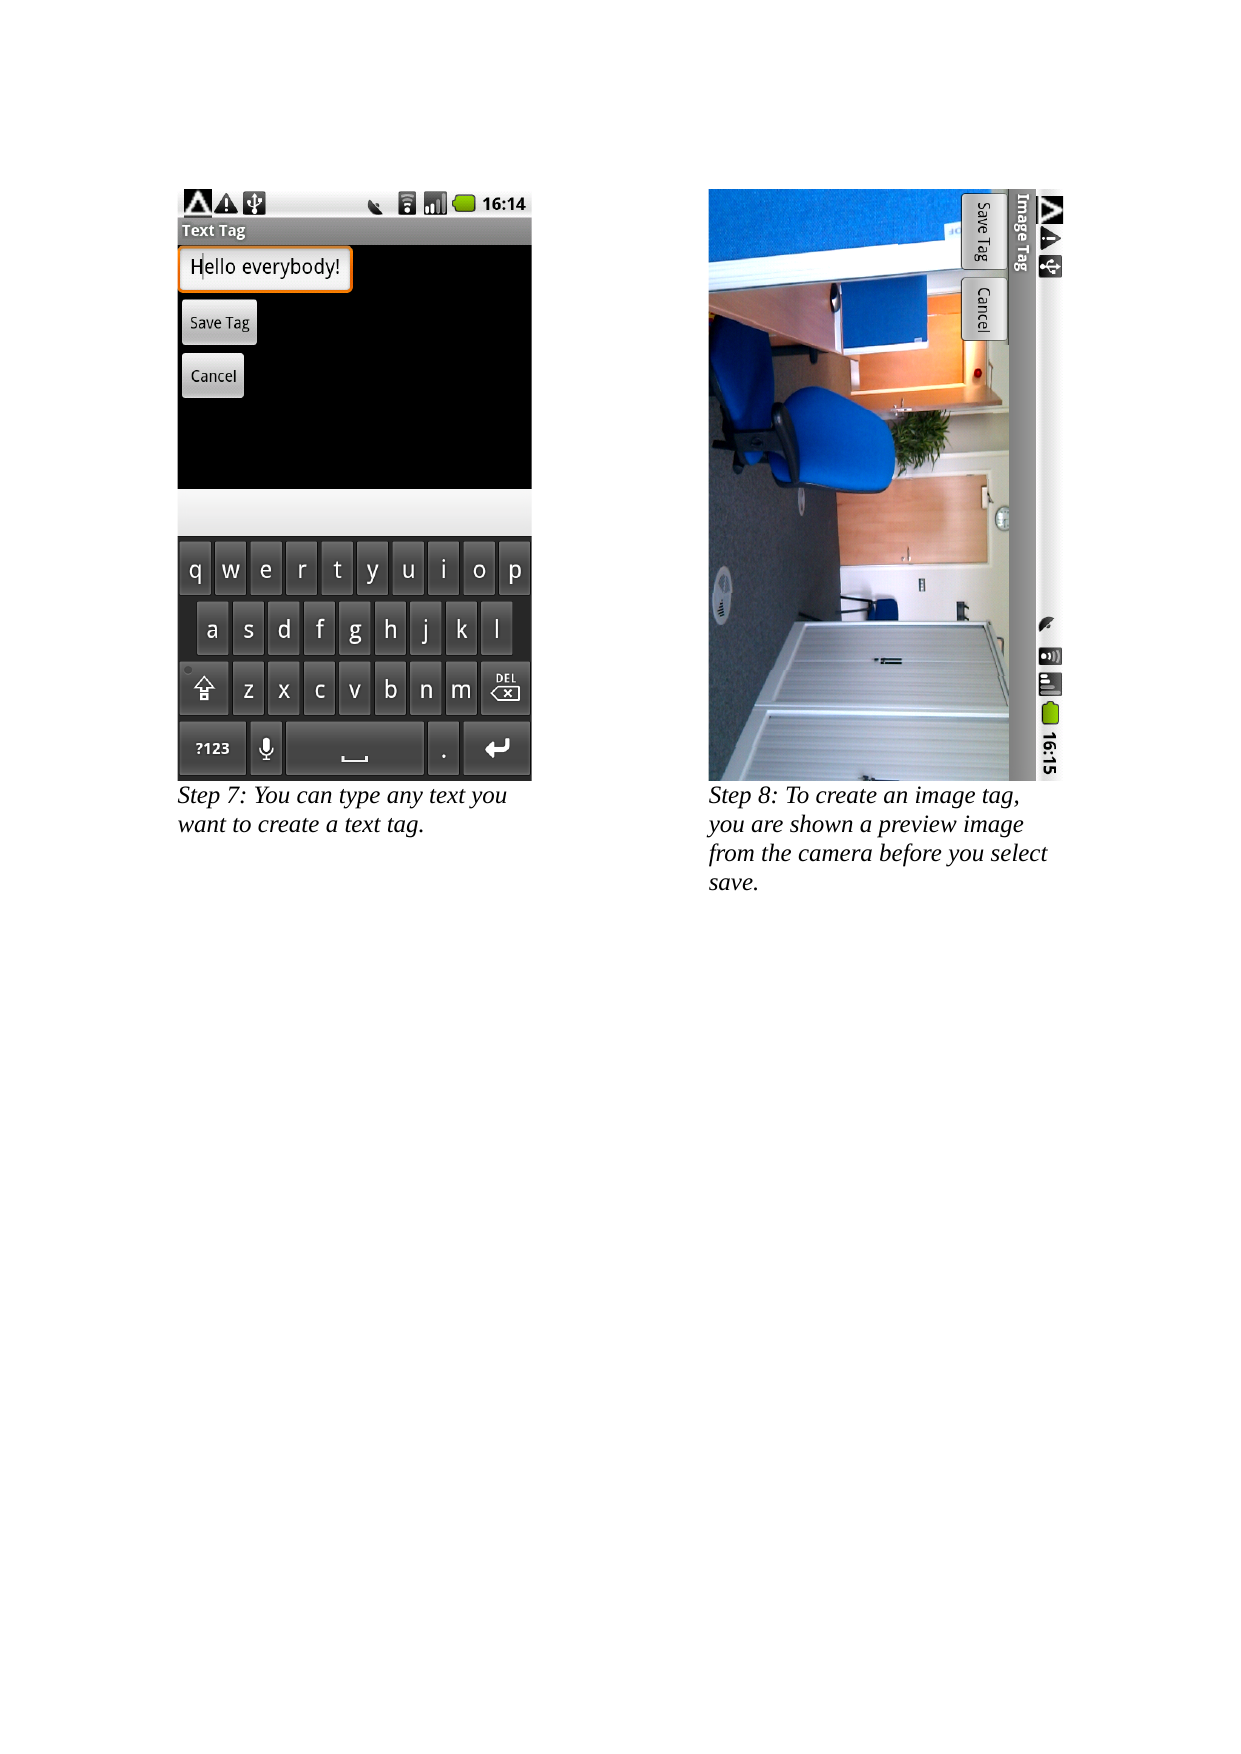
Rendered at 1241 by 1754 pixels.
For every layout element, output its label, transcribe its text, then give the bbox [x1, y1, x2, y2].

text Step 8: To create an image tag, you are shown a preview image from the camera before you select save. [708, 781, 1063, 895]
picture [708, 189, 1064, 781]
text Step 7: You can type any text you want to create a text tag. [177, 781, 532, 838]
picture [177, 189, 532, 781]
